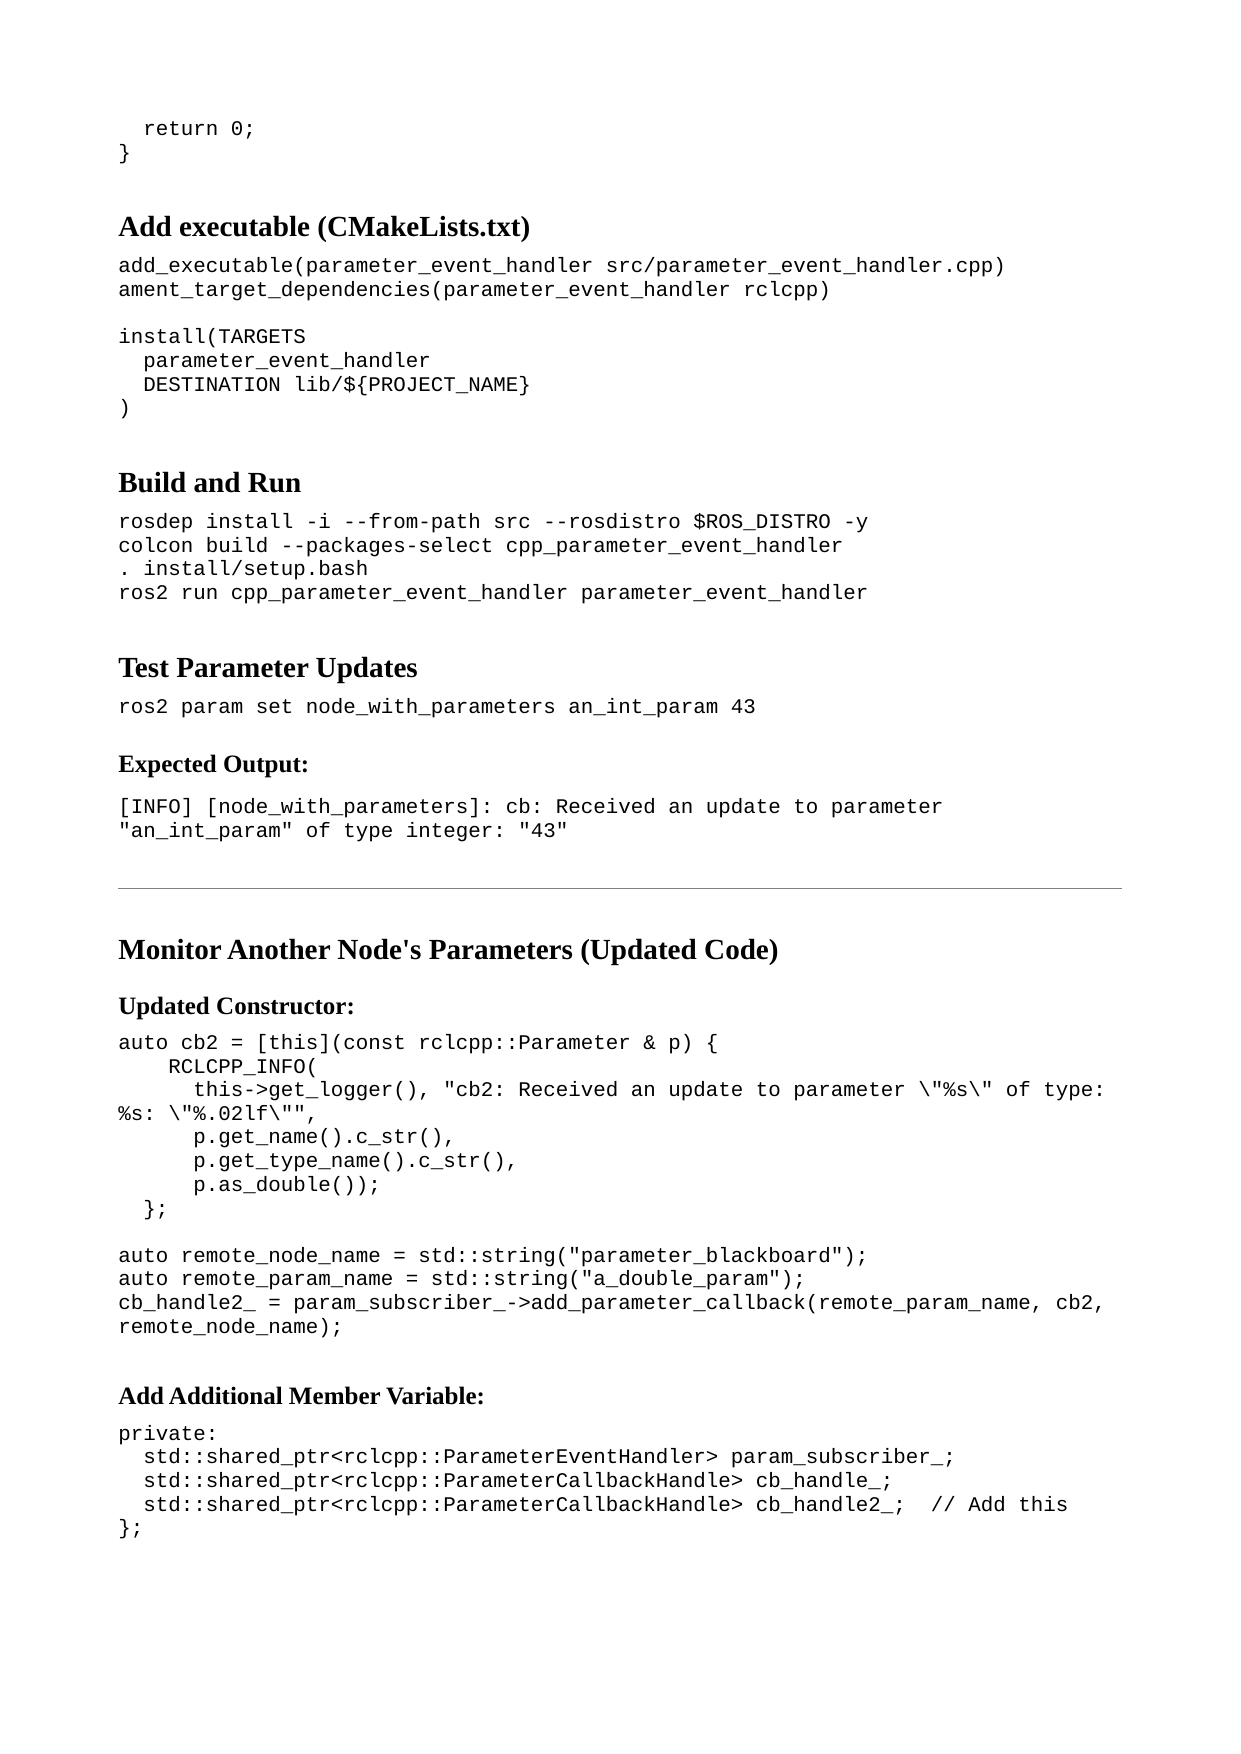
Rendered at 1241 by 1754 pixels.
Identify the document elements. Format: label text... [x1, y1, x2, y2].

text auto remote_node_name = std::string("parameter_blackboard"); [118, 1245, 1122, 1268]
text private: [118, 1423, 1122, 1446]
text }; [118, 1197, 1122, 1221]
text std::shared_ptr<rclcpp::ParameterCallbackHandle> cb_handle2_; // Add this [118, 1493, 1122, 1517]
text p.get_name().c_str(), [118, 1127, 1122, 1150]
subtitle Monitor Another Node's Parameters (Updated Code) [118, 932, 1122, 966]
subtitle Test Parameter Updates [118, 650, 1122, 683]
text auto cb2 = [this](const rclcpp::Parameter & p) { [118, 1032, 1122, 1056]
text add_executable(parameter_event_handler src/parameter_event_handler.cpp) [118, 256, 1122, 279]
text Expected Output: [118, 749, 1122, 778]
text ros2 param set node_with_parameters an_int_param 43 [118, 696, 1122, 719]
text ament_target_dependencies(parameter_event_handler rclcpp) [118, 279, 1122, 303]
text colcon build --packages-select cpp_parameter_event_handler [118, 535, 1122, 558]
text . install/setup.bash [118, 558, 1122, 582]
text } [118, 142, 1122, 165]
text rosdep install -i --from-path src --rosdistro $ROS_DISTRO -y [118, 511, 1122, 535]
text p.as_double()); [118, 1174, 1122, 1197]
text p.get_type_name().c_str(), [118, 1150, 1122, 1174]
text install(TARGETS [118, 326, 1122, 350]
text ros2 run cpp_parameter_event_handler parameter_event_handler [118, 582, 1122, 606]
text cb_handle2_ = param_subscriber_->add_parameter_callback(remote_param_name, cb2, remote_node_name); [118, 1292, 1122, 1339]
text return 0; [118, 118, 1122, 142]
text auto remote_param_name = std::string("a_double_param"); [118, 1268, 1122, 1292]
text std::shared_ptr<rclcpp::ParameterCallbackHandle> cb_handle_; [118, 1470, 1122, 1493]
text [INFO] [node_with_parameters]: cb: Received an update to parameter "an_int_param" of type integer: "43" [118, 797, 1122, 844]
subtitle Add Additional Member Variable: [118, 1381, 1122, 1410]
text parameter_event_handler [118, 350, 1122, 374]
text DESTINATION lib/${PROJECT_NAME} [118, 374, 1122, 397]
text this->get_logger(), "cb2: Received an update to parameter \"%s\" of type: %s: \"%.02lf\"", [118, 1079, 1122, 1127]
text std::shared_ptr<rclcpp::ParameterEventHandler> param_subscriber_; [118, 1446, 1122, 1470]
text ) [118, 397, 1122, 421]
text }; [118, 1517, 1122, 1541]
subtitle Add executable (CMakeLists.txt) [118, 209, 1122, 243]
text RCLCPP_INFO( [118, 1056, 1122, 1079]
subtitle Build and Run [118, 465, 1122, 499]
subtitle Updated Constructor: [118, 991, 1122, 1019]
